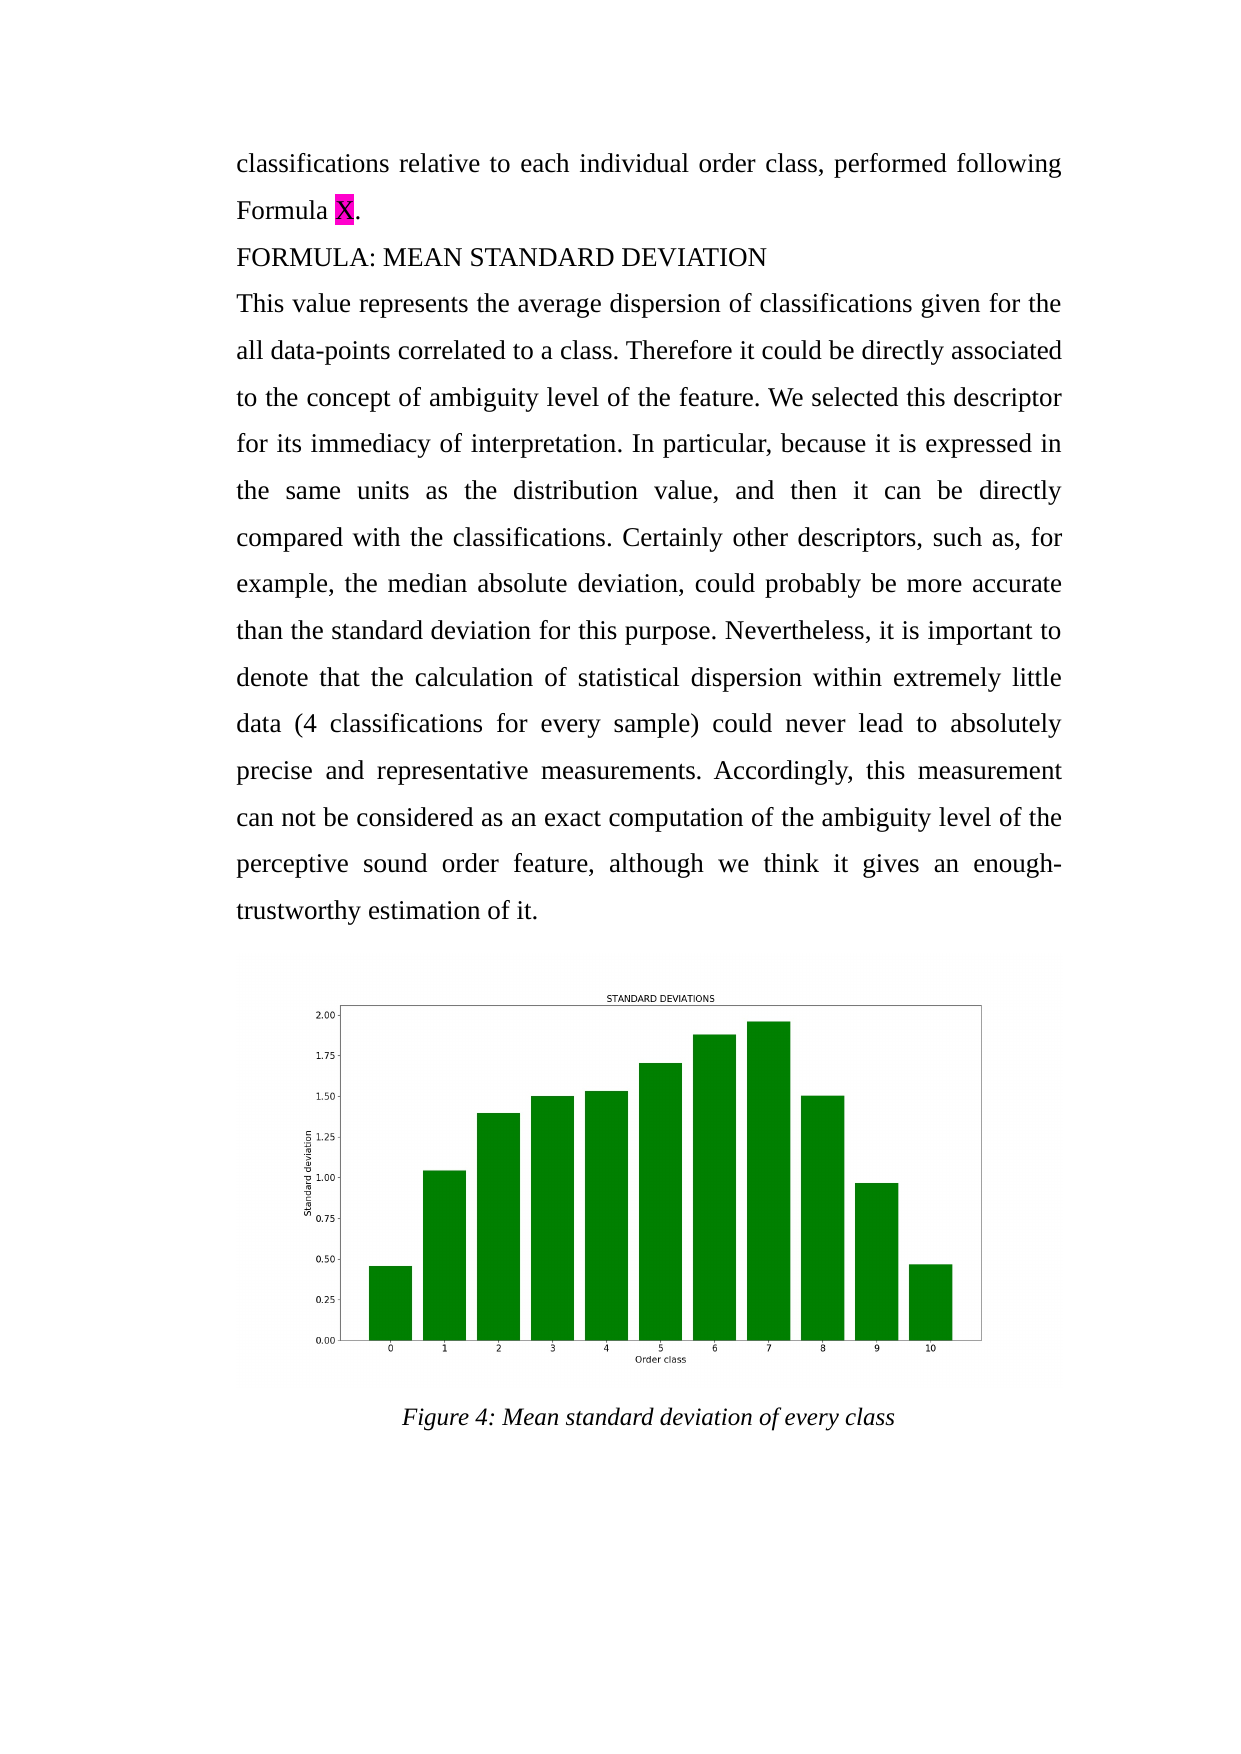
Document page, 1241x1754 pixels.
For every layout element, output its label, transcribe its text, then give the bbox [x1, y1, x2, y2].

picture [236, 953, 1063, 1388]
text FORMULA: MEAN STANDARD DEVIATION [236, 241, 1063, 272]
text This value represents the average dispersion of classifications given for the all data-points correlated to a class. Therefore it could be directly associated to the concept of ambiguity level of the feature. We selected this descriptor for its immediacy of interpretation. In particular, because it is expressed in the same units as the distribution value, and then it can be directly compared with the classifications. Certainly other descriptors, such as, for example, the median absolute deviation, could probably be more accurate than the standard deviation for this purpose. Nevertheless, it is important to denote that the calculation of statistical dispersion within extremely little data (4 classifications for every sample) could never lead to absolutely precise and representative measurements. Accordingly, this measurement can not be considered as an exact computation of the ambiguity level of the perceptive sound order feature, although we think it gives an enough-trustworthy estimation of it. [236, 288, 1063, 925]
text Figure 4: Mean standard deviation of every class [236, 1388, 1063, 1431]
text classifications relative to each individual order class, performed following Formula X. [236, 148, 1063, 225]
